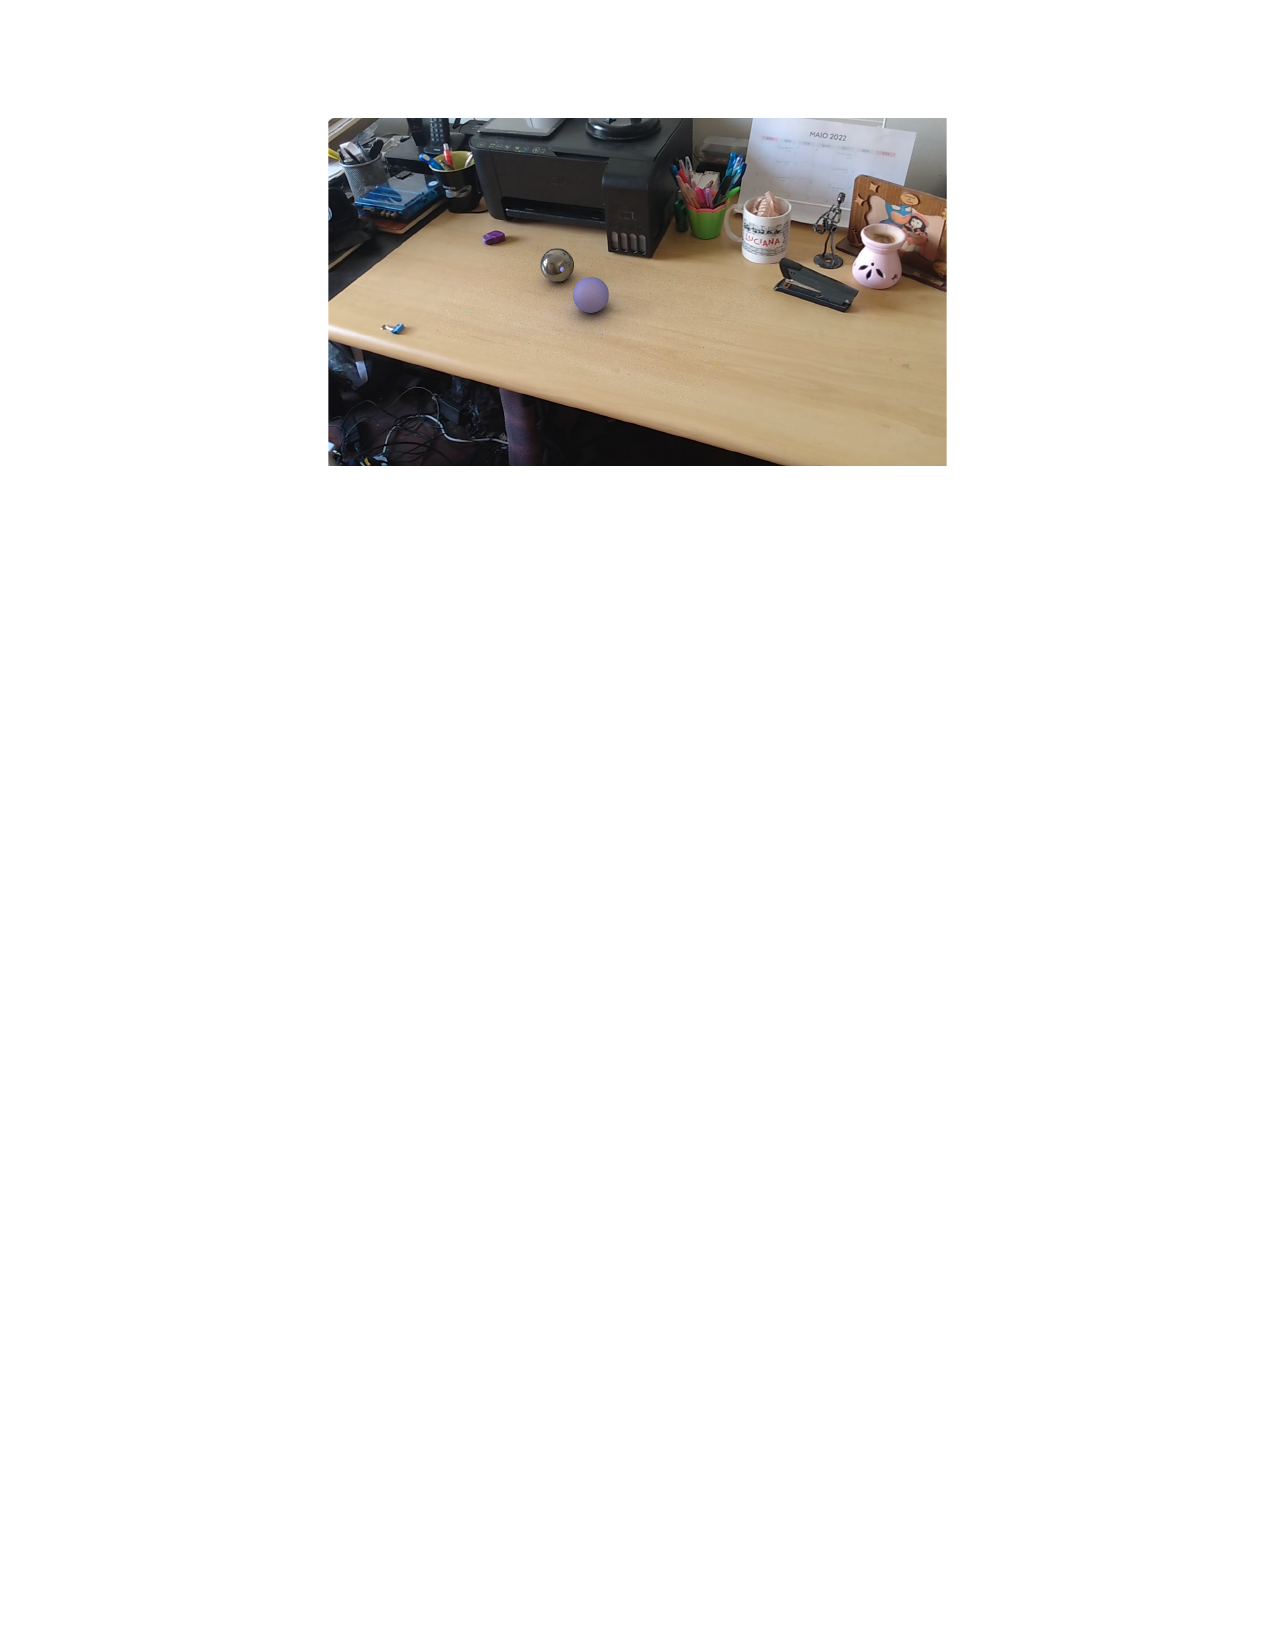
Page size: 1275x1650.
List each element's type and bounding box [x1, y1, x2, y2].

picture [328, 118, 947, 466]
